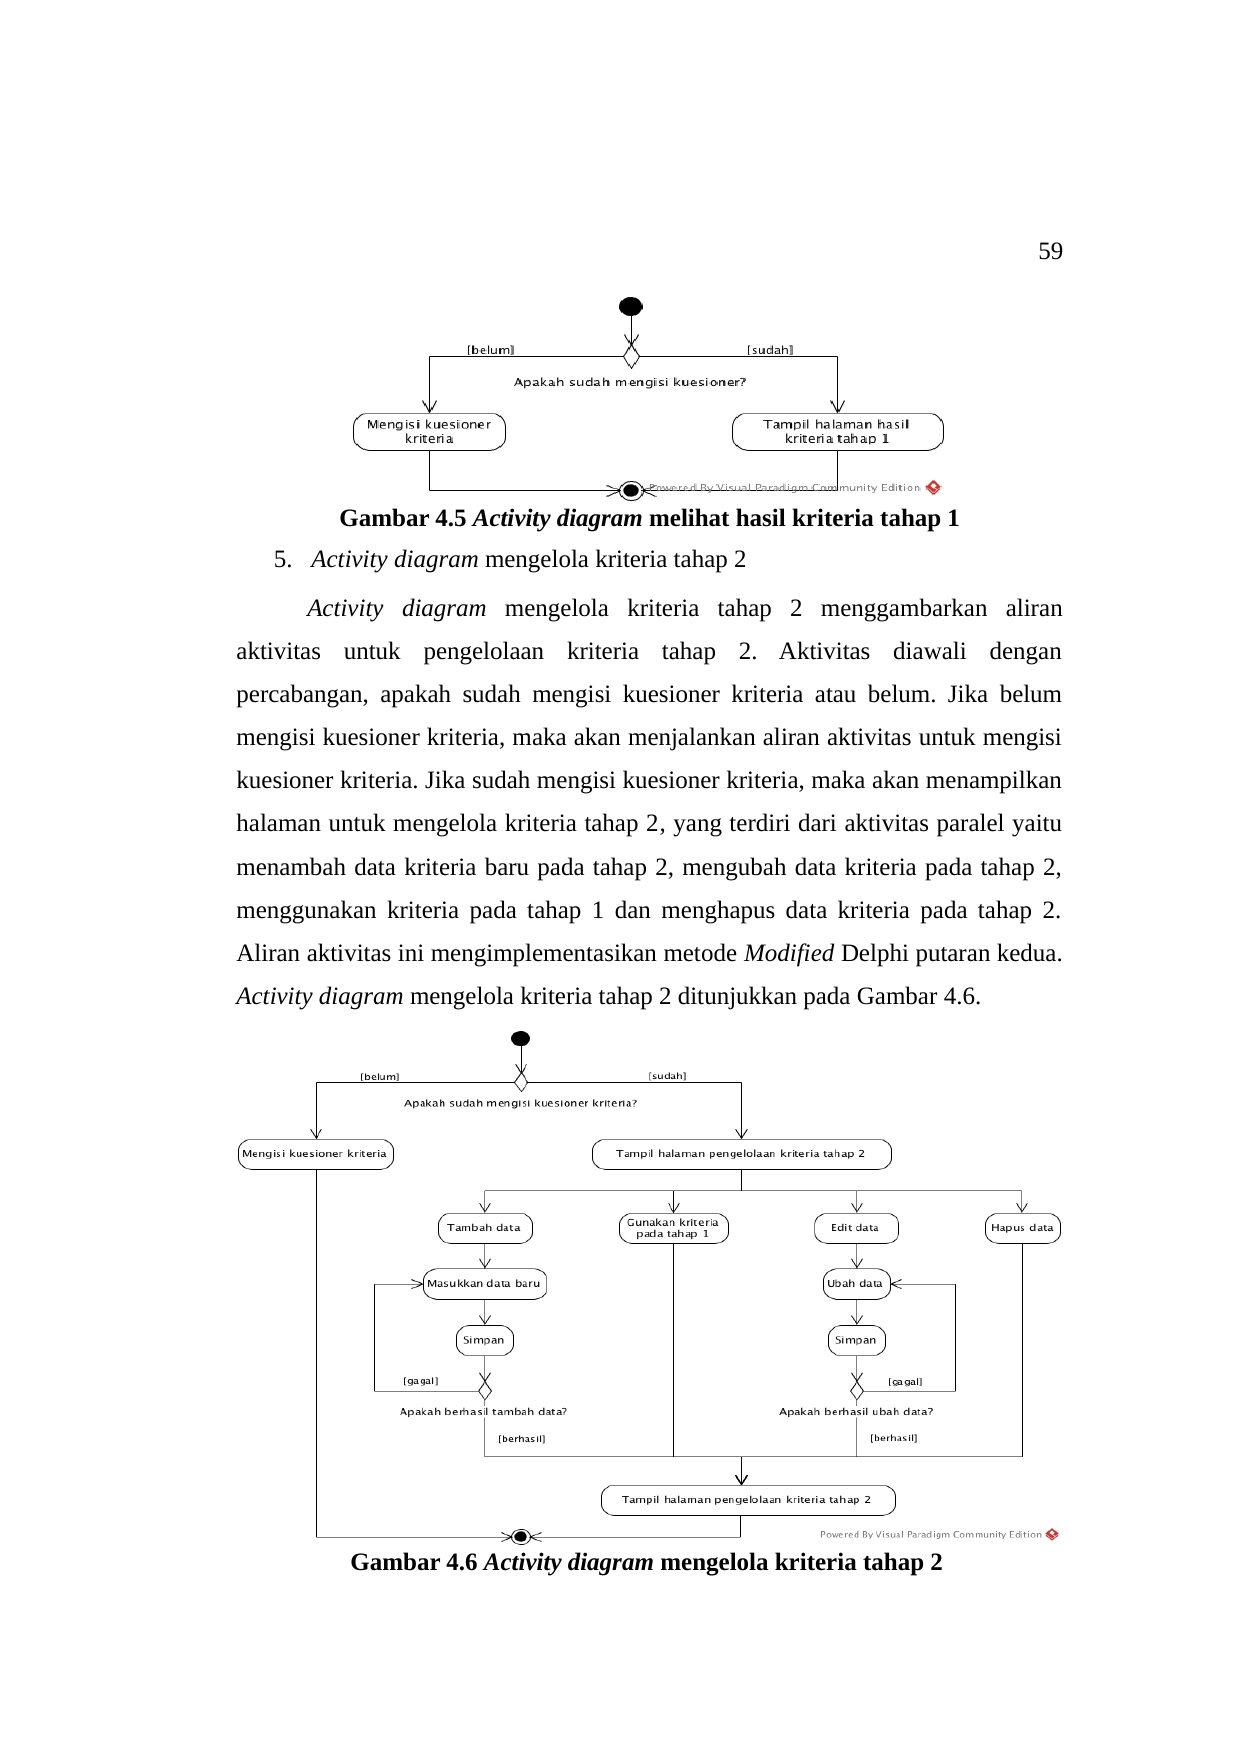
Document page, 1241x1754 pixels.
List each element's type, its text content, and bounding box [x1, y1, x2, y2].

list Activity diagram mengelola kriteria tahap 2 [274, 544, 1063, 572]
text Gambar 4.5 Activity diagram melihat hasil kriteria tahap 1 [236, 295, 1063, 531]
picture [236, 1030, 1063, 1547]
picture [351, 295, 948, 503]
text Activity diagram mengelola kriteria tahap 2 menggambarkan aliran aktivitas untuk pengelolaan kriteria tahap 2. Aktivitas diawali dengan percabangan, apakah sudah mengisi kuesioner kriteria atau belum. Jika belum mengisi kuesioner kriteria, maka akan menjalankan aliran aktivitas untuk mengisi kuesioner kriteria. Jika sudah mengisi kuesioner kriteria, maka akan menampilkan halaman untuk mengelola kriteria tahap 2, yang terdiri dari aktivitas paralel yaitu menambah data kriteria baru pada tahap 2, mengubah data kriteria pada tahap 2, menggunakan kriteria pada tahap 1 dan menghapus data kriteria pada tahap 2. Aliran aktivitas ini mengimplementasikan metode Modified Delphi putaran kedua. Activity diagram mengelola kriteria tahap 2 ditunjukkan pada Gambar 4.6. [236, 593, 1063, 1010]
text Gambar 4.6 Activity diagram mengelola kriteria tahap 2 [236, 1547, 1063, 1575]
